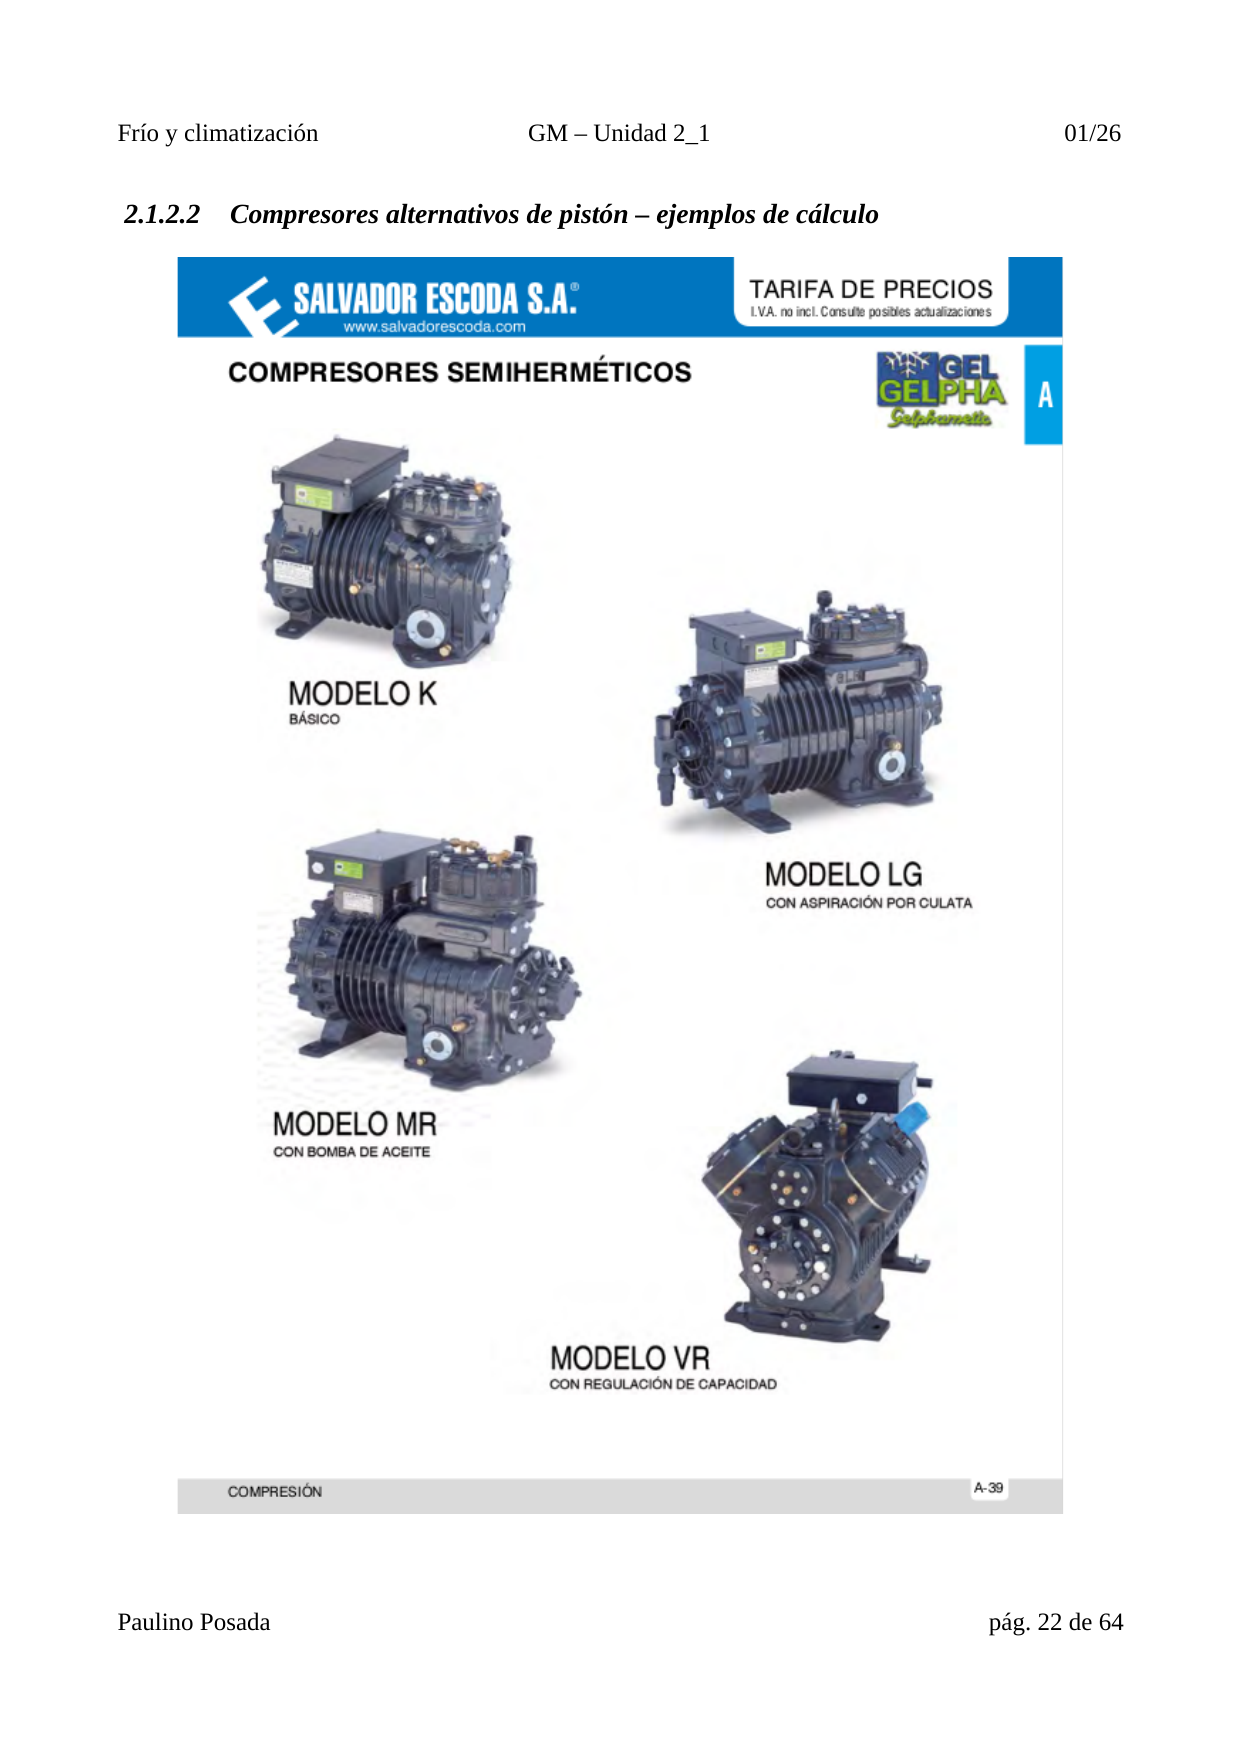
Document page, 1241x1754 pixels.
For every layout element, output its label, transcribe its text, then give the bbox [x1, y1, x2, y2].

subtitle Compresores alternativos de pistón – ejemplos de cálculo [117, 197, 1123, 229]
picture [177, 257, 1064, 1514]
